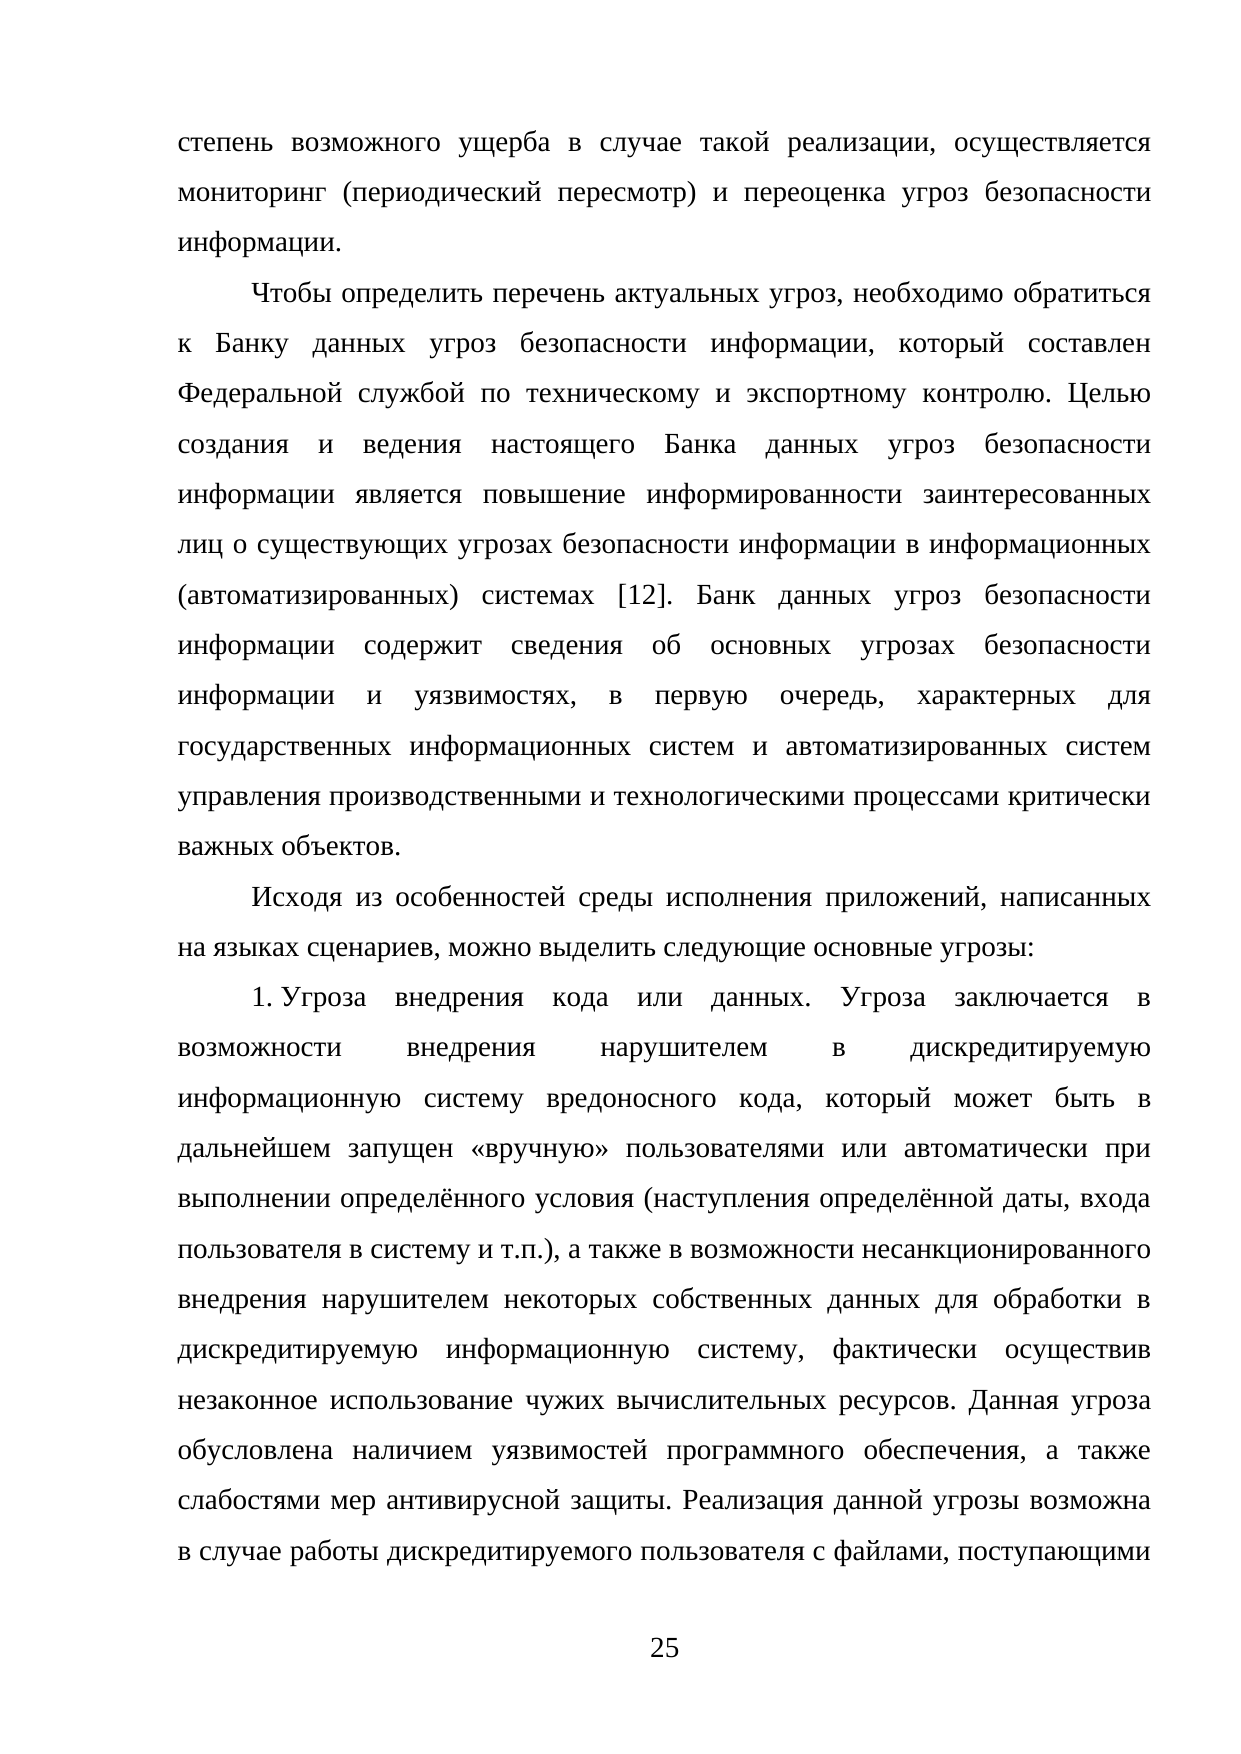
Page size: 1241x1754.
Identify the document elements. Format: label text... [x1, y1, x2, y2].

text Чтобы определить перечень актуальных угроз, необходимо обратиться к Банку данных угроз безопасности информации, который составлен Федеральной службой по техническому и экспортному контролю. Целью создания и ведения настоящего Банка данных угроз безопасности информации является повышение информированности заинтересованных лиц о существующих угрозах безопасности информации в информационных (автоматизированных) системах [12]. Банк данных угроз безопасности информации содержит сведения об основных угрозах безопасности информации и уязвимостях, в первую очередь, характерных для государственных информационных систем и автоматизированных систем управления производственными и технологическими процессами критически важных объектов. [177, 275, 1152, 862]
text Исходя из особенностей среды исполнения приложений, написанных на языках сценариев, можно выделить следующие основные угрозы: [177, 879, 1152, 962]
text степень возможного ущерба в случае такой реализации, осуществляется мониторинг (периодический пересмотр) и переоценка угроз безопасности информации. [177, 124, 1152, 258]
list Угроза внедрения кода или данных. Угроза заключается в возможности внедрения нарушителем в дискредитируемую информационную систему вредоносного кода, который может быть в дальнейшем запущен «вручную» пользователями или автоматически при выполнении определённого условия (наступления определённой даты, входа пользователя в систему и т.п.), а также в возможности несанкционированного внедрения нарушителем некоторых собственных данных для обработки в дискредитируемую информационную систему, фактически осуществив незаконное использование чужих вычислительных ресурсов. Данная угроза обусловлена наличием уязвимостей программного обеспечения, а также слабостями мер антивирусной защиты. Реализация данной угрозы возможна в случае работы дискредитируемого пользователя с файлами, поступающими [177, 979, 1152, 1566]
